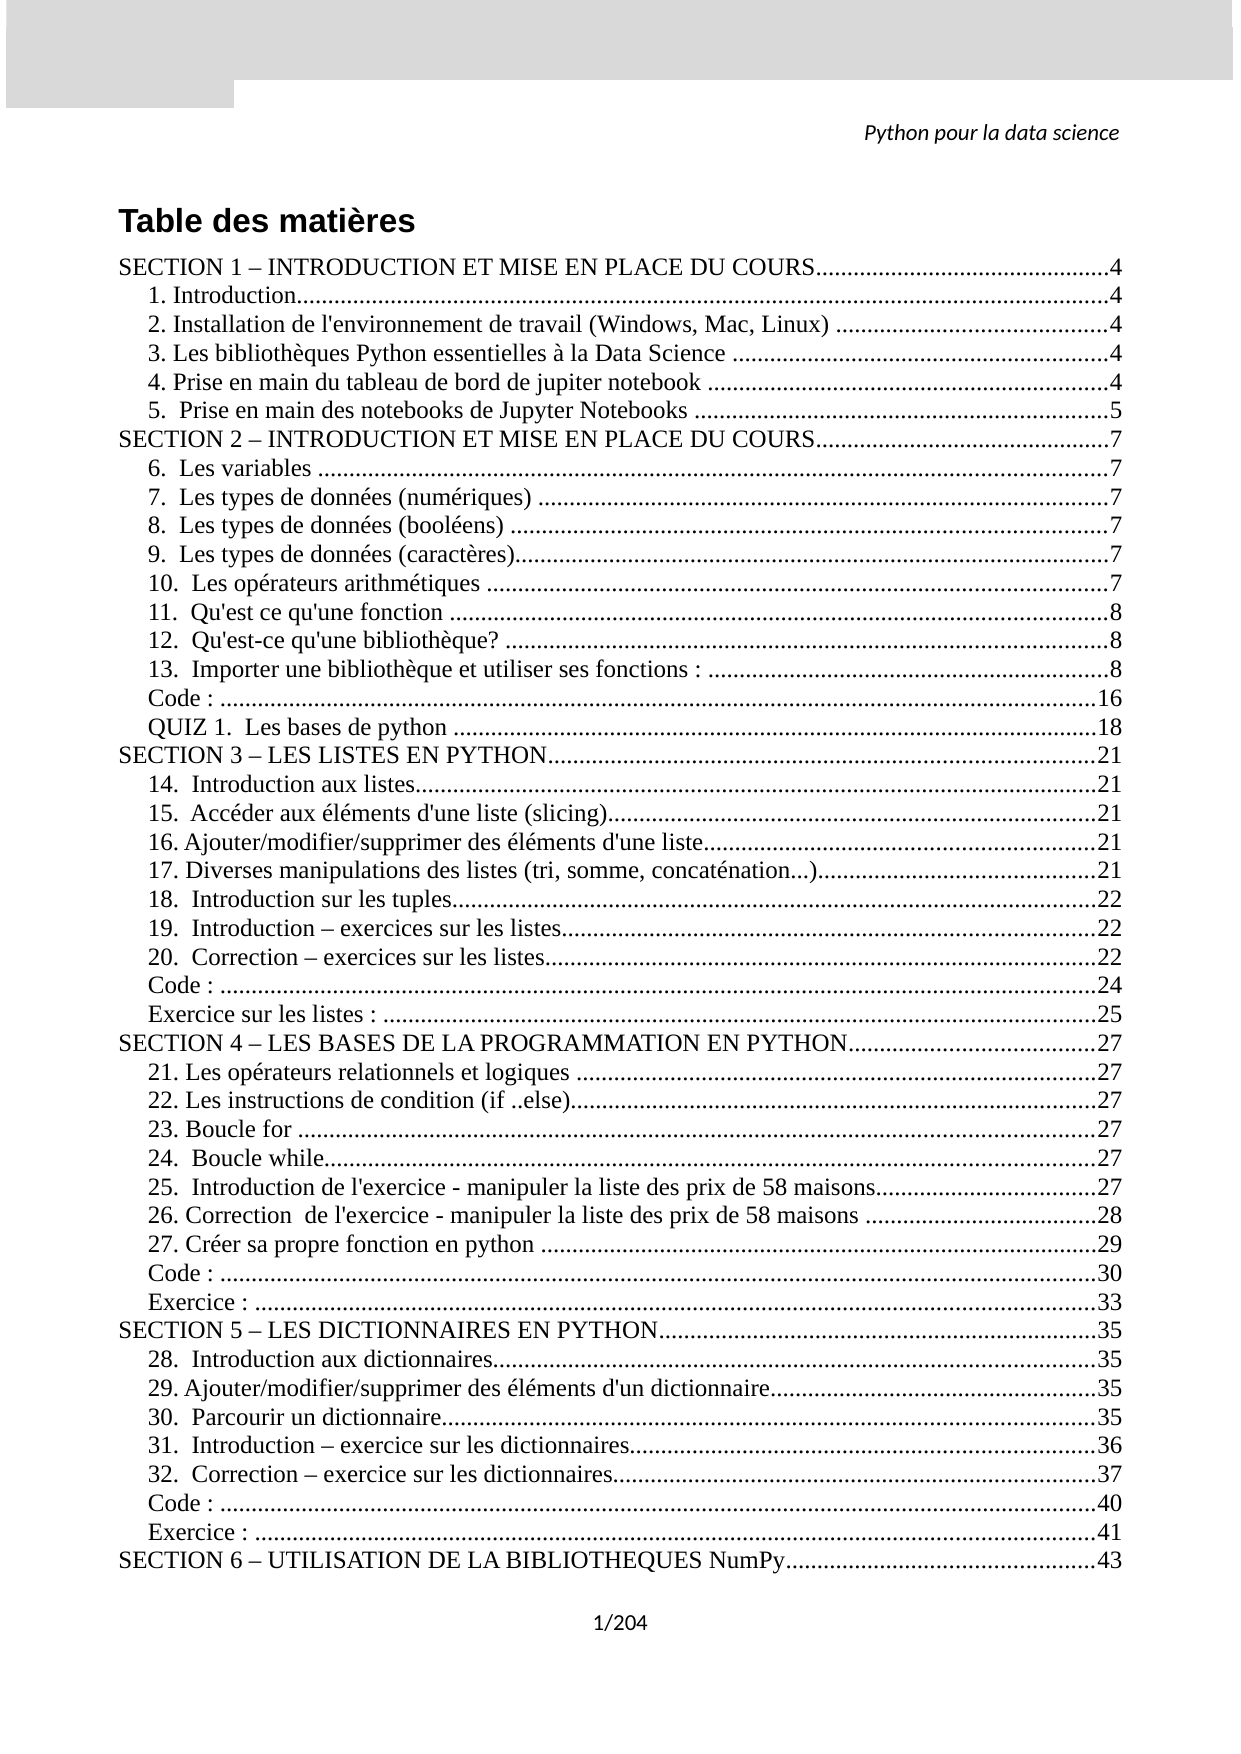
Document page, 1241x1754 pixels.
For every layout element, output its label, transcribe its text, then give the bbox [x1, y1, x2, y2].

text 8. Les types de données (booléens) 7 [148, 510, 1122, 539]
text 1. Introduction 4 [148, 280, 1122, 309]
text 11. Qu'est ce qu'une fonction 8 [148, 597, 1122, 625]
text SECTION 5 – LES DICTIONNAIRES EN PYTHON 35 [118, 1315, 1122, 1344]
text 21. Les opérateurs relationnels et logiques 27 [148, 1057, 1122, 1085]
text 24. Boucle while 27 [148, 1143, 1122, 1172]
text 27. Créer sa propre fonction en python 29 [148, 1229, 1122, 1258]
text 16. Ajouter/modifier/supprimer des éléments d'une liste 21 [148, 827, 1122, 855]
text 12. Qu'est-ce qu'une bibliothèque? 8 [148, 625, 1122, 654]
text Code : 16 [148, 683, 1122, 712]
text 6. Les variables 7 [148, 453, 1122, 482]
text Code : 24 [148, 970, 1122, 999]
text Exercice : 33 [148, 1287, 1122, 1315]
text 9. Les types de données (caractères) 7 [148, 539, 1122, 568]
text 4. Prise en main du tableau de bord de jupiter notebook 4 [148, 367, 1122, 395]
text 28. Introduction aux dictionnaires 35 [148, 1344, 1122, 1373]
text 32. Correction – exercice sur les dictionnaires 37 [148, 1459, 1122, 1488]
text 5. Prise en main des notebooks de Jupyter Notebooks 5 [148, 395, 1122, 424]
text SECTION 2 – INTRODUCTION ET MISE EN PLACE DU COURS 7 [118, 424, 1122, 453]
text 17. Diverses manipulations des listes (tri, somme, concaténation...) 21 [148, 855, 1122, 884]
text 31. Introduction – exercice sur les dictionnaires 36 [148, 1430, 1122, 1459]
text 13. Importer une bibliothèque et utiliser ses fonctions : 8 [148, 654, 1122, 683]
text 15. Accéder aux éléments d'une liste (slicing) 21 [148, 798, 1122, 827]
text SECTION 6 – UTILISATION DE LA BIBLIOTHEQUES NumPy 43 [118, 1545, 1122, 1574]
text Exercice sur les listes : 25 [148, 999, 1122, 1028]
text 19. Introduction – exercices sur les listes 22 [148, 913, 1122, 942]
text 2. Installation de l'environnement de travail (Windows, Mac, Linux) 4 [148, 309, 1122, 338]
text 22. Les instructions de condition (if ..else) 27 [148, 1085, 1122, 1114]
subtitle Table des matières [118, 201, 1122, 239]
text Code : 40 [148, 1488, 1122, 1517]
text 23. Boucle for 27 [148, 1114, 1122, 1143]
text 3. Les bibliothèques Python essentielles à la Data Science 4 [148, 338, 1122, 367]
text 10. Les opérateurs arithmétiques 7 [148, 568, 1122, 597]
text Exercice : 41 [148, 1517, 1122, 1545]
text SECTION 3 – LES LISTES EN PYTHON 21 [118, 740, 1122, 769]
text 18. Introduction sur les tuples 22 [148, 884, 1122, 913]
text QUIZ 1. Les bases de python 18 [148, 712, 1122, 740]
text 20. Correction – exercices sur les listes 22 [148, 942, 1122, 970]
text 7. Les types de données (numériques) 7 [148, 482, 1122, 510]
text 26. Correction de l'exercice - manipuler la liste des prix de 58 maisons 28 [148, 1200, 1122, 1229]
text 30. Parcourir un dictionnaire 35 [148, 1402, 1122, 1430]
text SECTION 4 – LES BASES DE LA PROGRAMMATION EN PYTHON 27 [118, 1028, 1122, 1057]
text SECTION 1 – INTRODUCTION ET MISE EN PLACE DU COURS 4 [118, 252, 1122, 280]
text 14. Introduction aux listes 21 [148, 769, 1122, 798]
text Code : 30 [148, 1258, 1122, 1287]
text 29. Ajouter/modifier/supprimer des éléments d'un dictionnaire 35 [148, 1373, 1122, 1402]
text 25. Introduction de l'exercice - manipuler la liste des prix de 58 maisons 27 [148, 1172, 1122, 1200]
